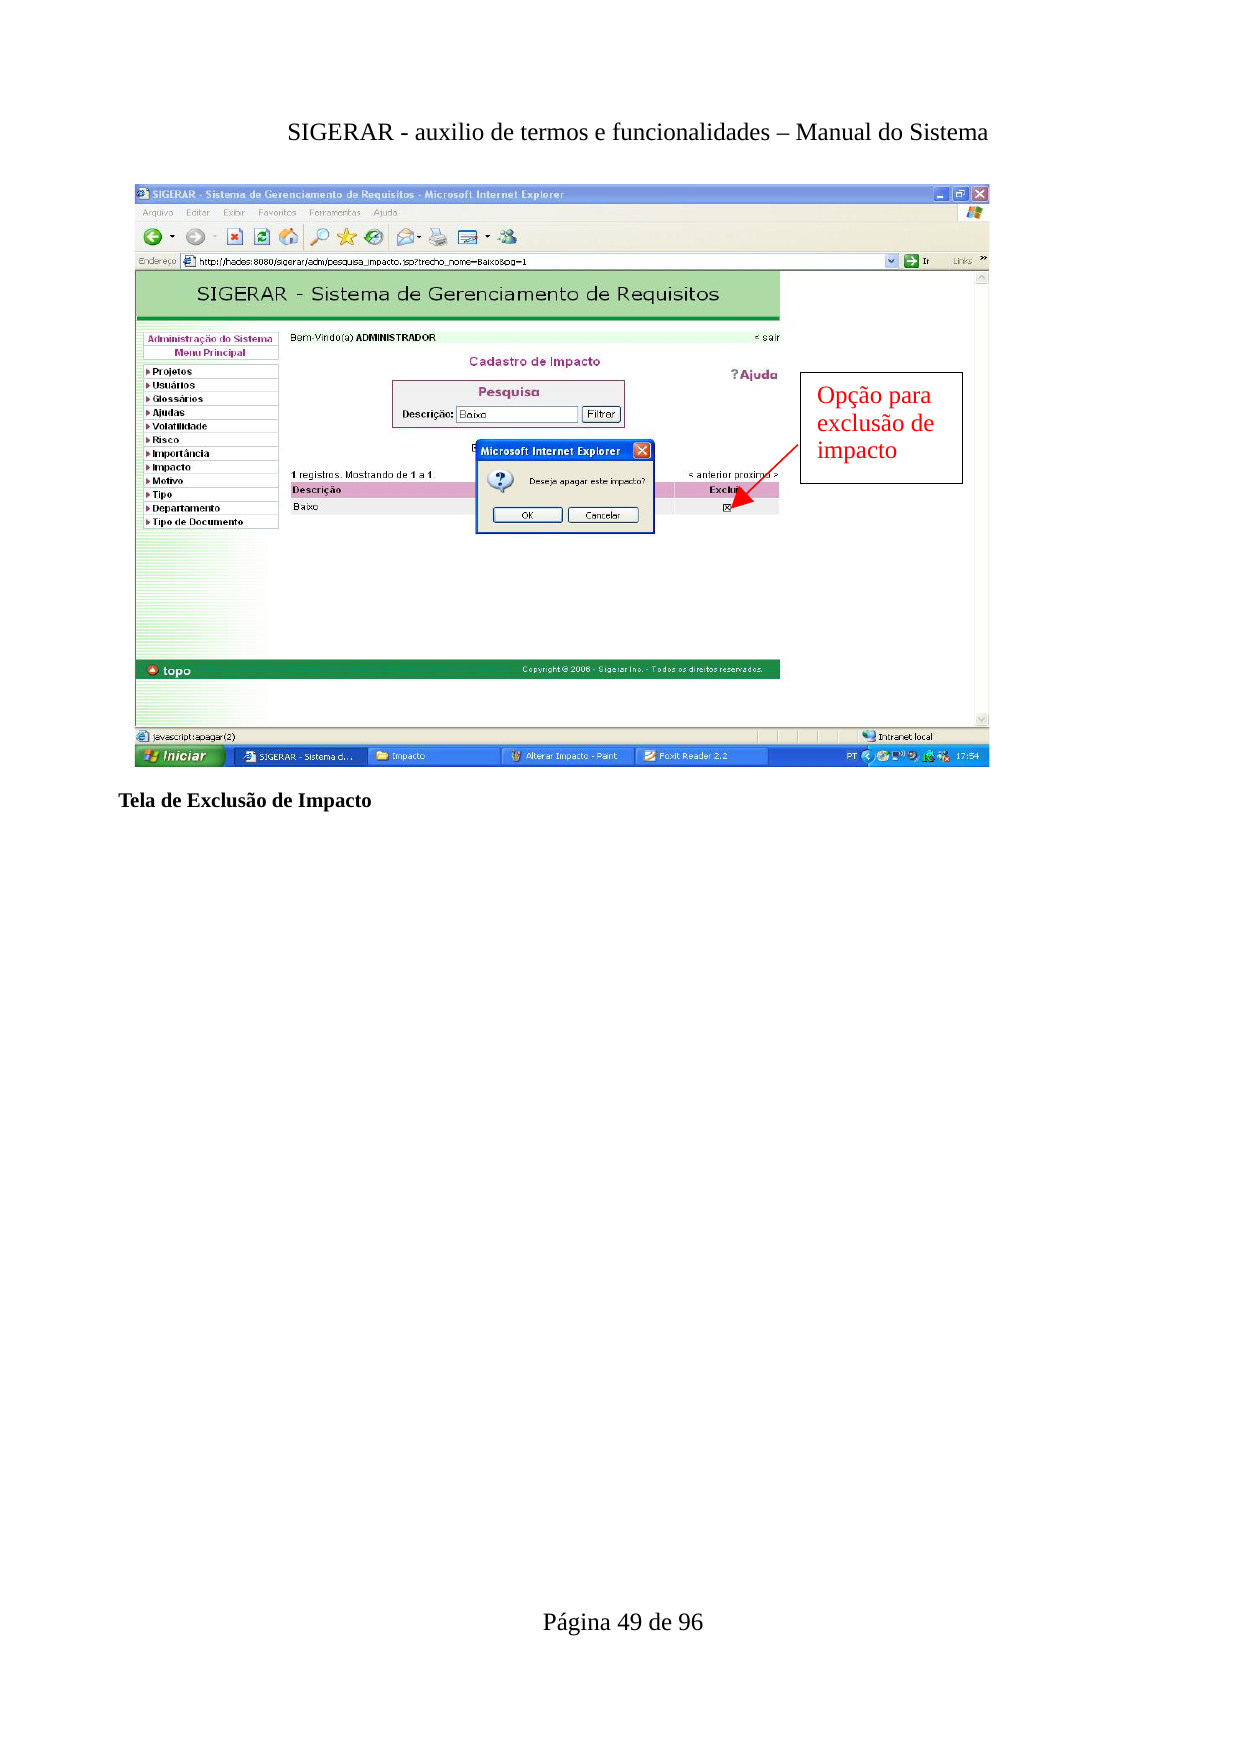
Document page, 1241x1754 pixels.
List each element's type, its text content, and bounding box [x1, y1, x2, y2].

text Opção para exclusão de impacto [817, 381, 946, 464]
text Tela de Exclusão de Impacto [118, 789, 1134, 812]
picture [134, 184, 990, 767]
